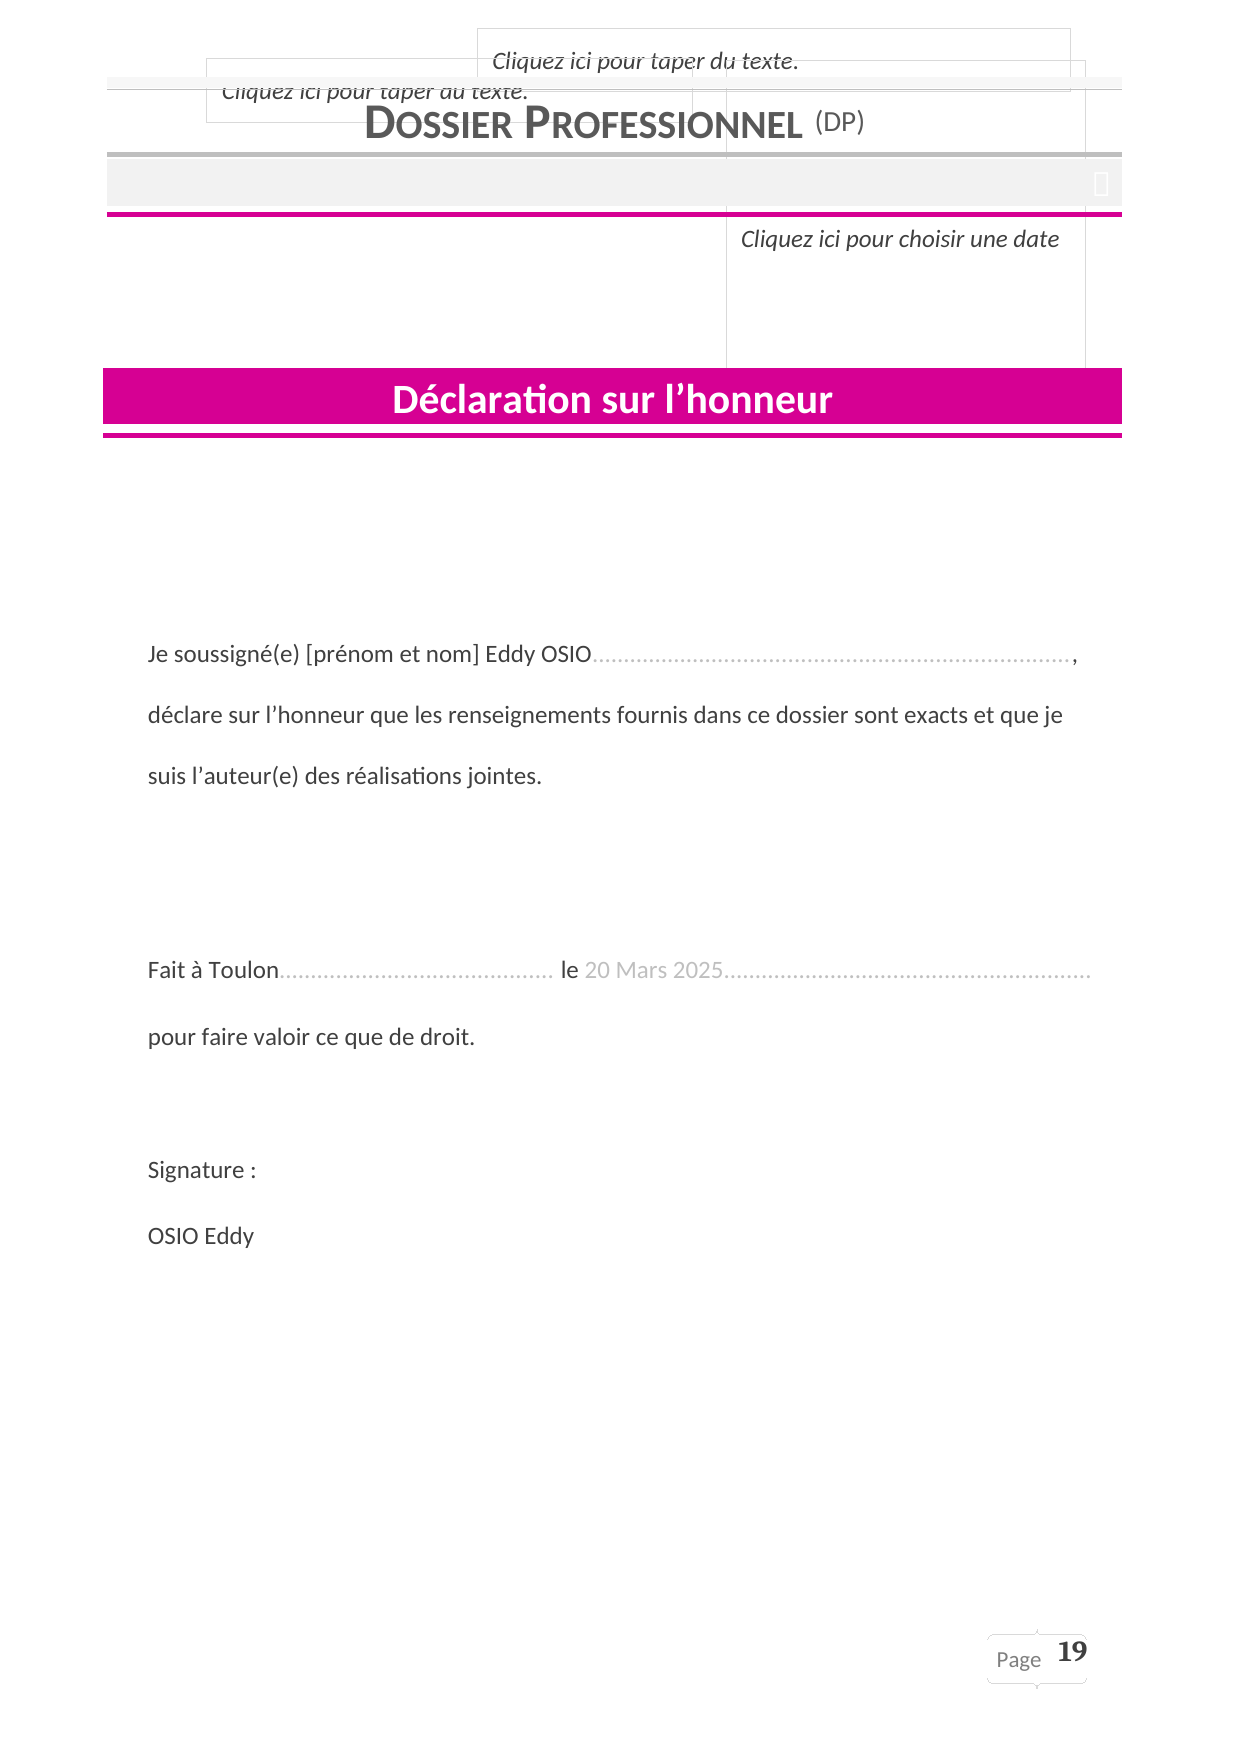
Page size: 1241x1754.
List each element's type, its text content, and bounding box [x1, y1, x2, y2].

text OSIO Eddy [148, 1220, 1093, 1251]
text déclare sur l’honneur que les renseignements fournis dans ce dossier sont exacts et que je suis l’auteur(e) des réalisations jointes. [148, 699, 1093, 790]
text pour faire valoir ce que de droit. [148, 1021, 1093, 1051]
text Je soussigné(e) [prénom et nom] Eddy OSIO , [148, 638, 1093, 668]
table_header Déclaration sur l’honneur [103, 368, 1122, 424]
text Signature : [148, 1154, 1093, 1184]
table_cell [103, 438, 1122, 492]
table_cell [103, 424, 1122, 433]
text Fait à Toulon le 20 Mars 2025 [148, 954, 1093, 984]
